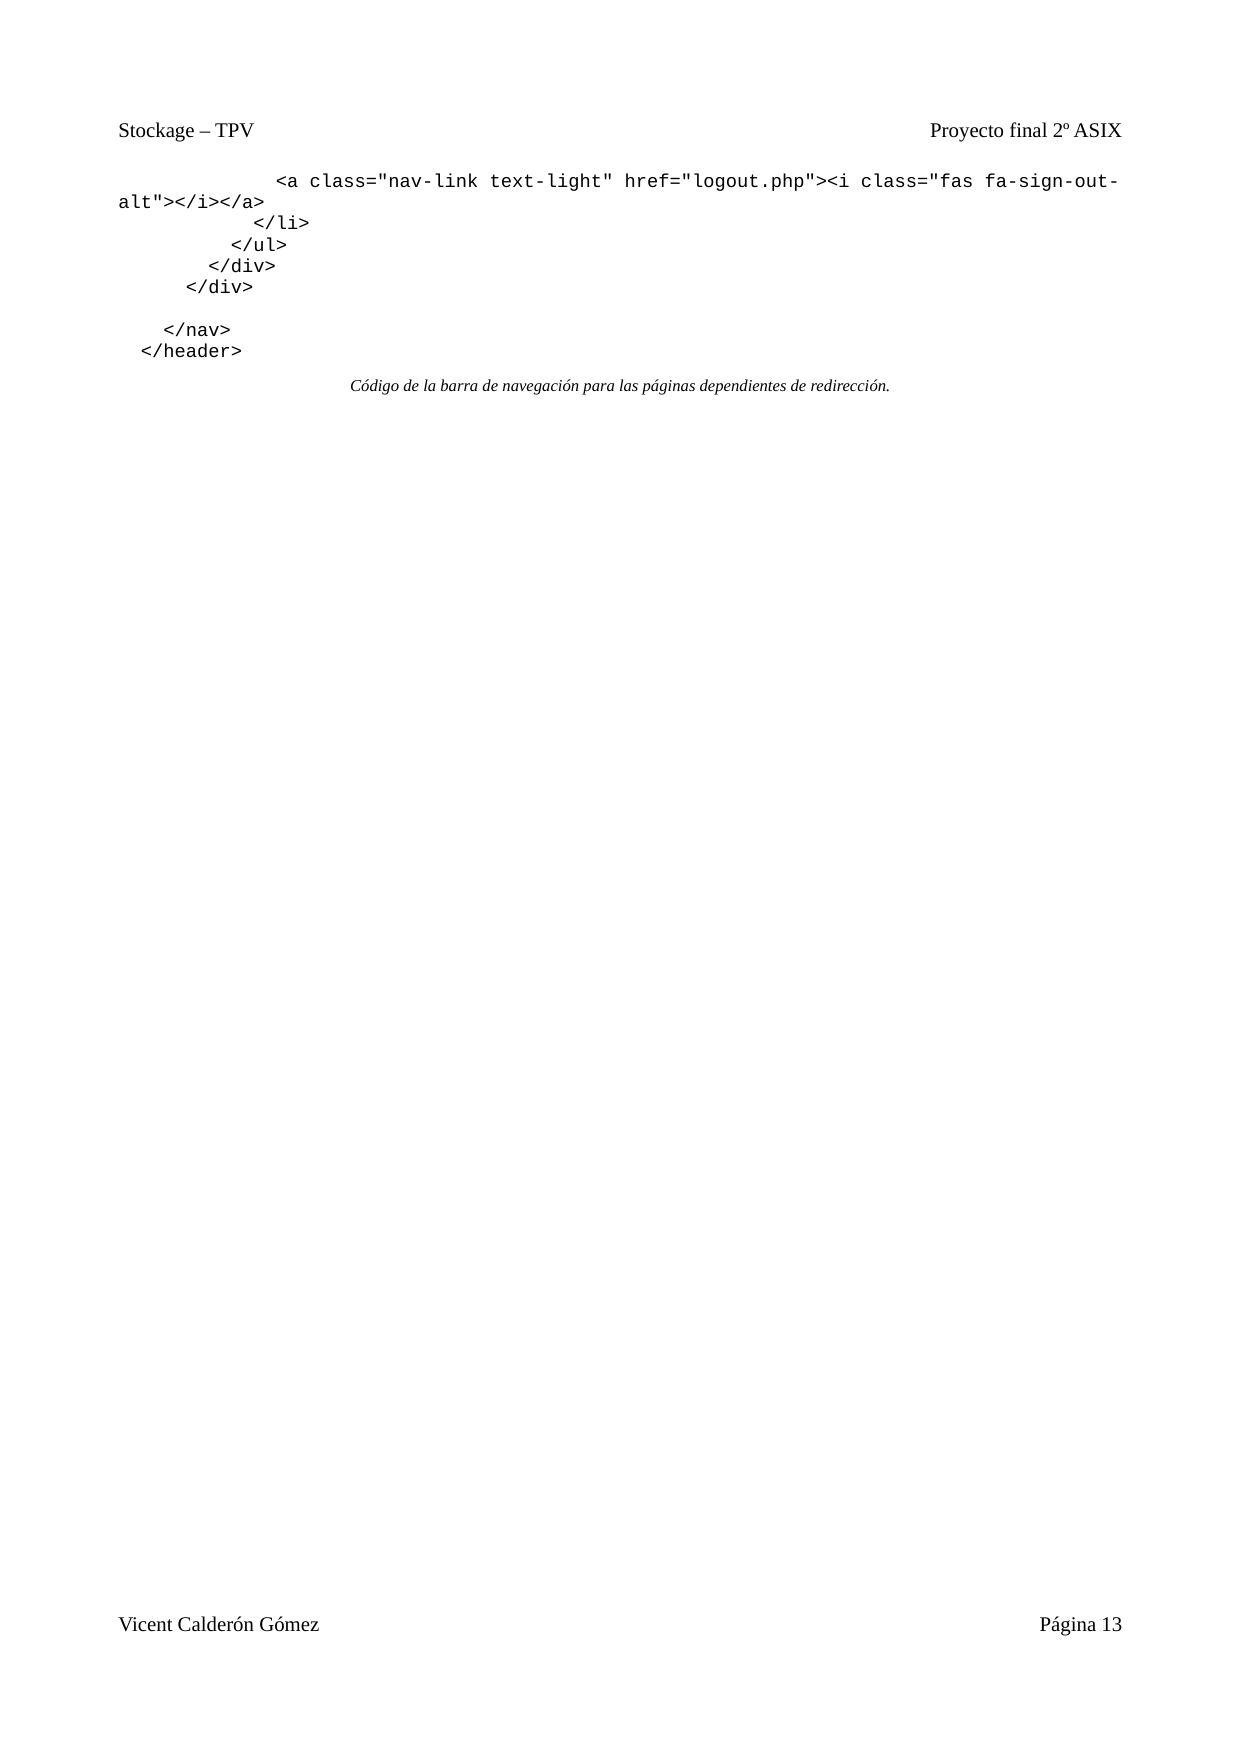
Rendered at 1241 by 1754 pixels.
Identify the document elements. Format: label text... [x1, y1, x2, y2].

text </ul> [118, 235, 1122, 257]
text </div> [118, 257, 1122, 278]
text Código de la barra de navegación para las páginas dependientes de redirección. [118, 375, 1122, 394]
text </header> [118, 342, 1122, 363]
text </nav> [118, 320, 1122, 342]
text </div> [118, 278, 1122, 299]
text <a class="nav-link text-light" href="logout.php"><i class="fas fa-sign-out-alt"></i></a> [118, 172, 1122, 214]
text </li> [118, 214, 1122, 235]
